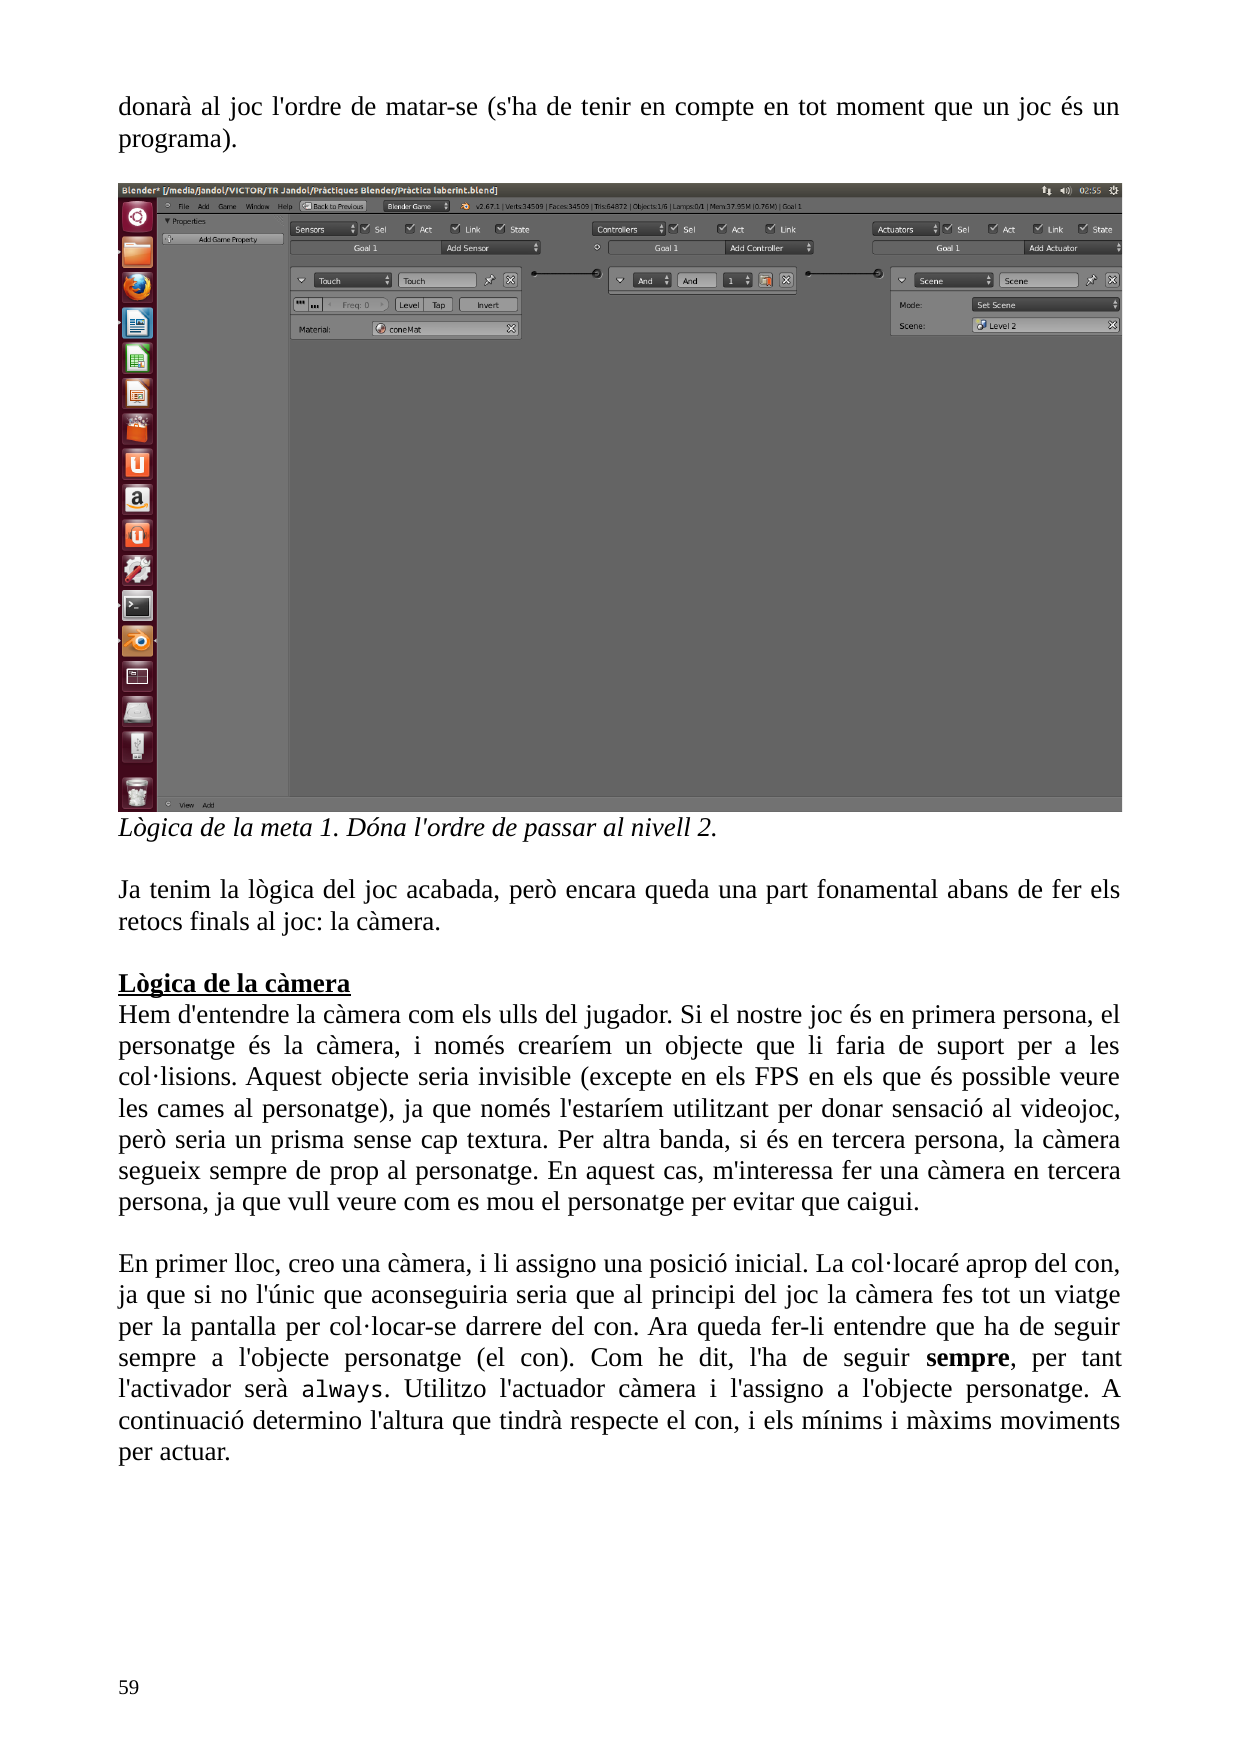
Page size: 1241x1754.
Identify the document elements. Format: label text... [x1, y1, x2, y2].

text Hem d'entendre la càmera com els ulls del jugador. Si el nostre joc és en primera persona, el personatge és la càmera, i només crearíem un objecte que li faria de suport per a les col·lisions. Aquest objecte seria invisible (excepte en els FPS en els que és possible veure les cames al personatge), ja que només l'estaríem utilitzant per donar sensació al videojoc, però seria un prisma sense cap textura. Per altra banda, si és en tercera persona, la càmera segueix sempre de prop al personatge. En aquest cas, m'interessa fer una càmera en tercera persona, ja que vull veure com es mou el personatge per evitar que caigui. [118, 998, 1122, 1216]
text Ja tenim la lògica del joc acabada, però encara queda una part fonamental abans de fer els retocs finals al joc: la càmera. [118, 874, 1122, 936]
text En primer lloc, creo una càmera, i li assigno una posició inicial. La col·locaré aprop del con, ja que si no l'únic que aconseguiria seria que al principi del joc la càmera fes tot un viatge per la pantalla per col·locar-se darrere del con. Ara queda fer-li entendre que ha de seguir sempre a l'objecte personatge (el con). Com he dit, l'ha de seguir sempre, per tant l'activador serà always. Utilitzo l'actuador càmera i l'assigno a l'objecte personatge. A continuació determino l'altura que tindrà respecte el con, i els mínims i màxims moviments per actuar. [118, 1247, 1122, 1466]
picture [118, 183, 1123, 812]
text Lògica de la meta 1. Dóna l'ordre de passar al nivell 2. [118, 812, 1122, 842]
text donarà al joc l'ordre de matar-se (s'ha de tenir en compte en tot moment que un joc és un programa). [118, 91, 1122, 153]
text Lògica de la càmera [118, 967, 1122, 998]
